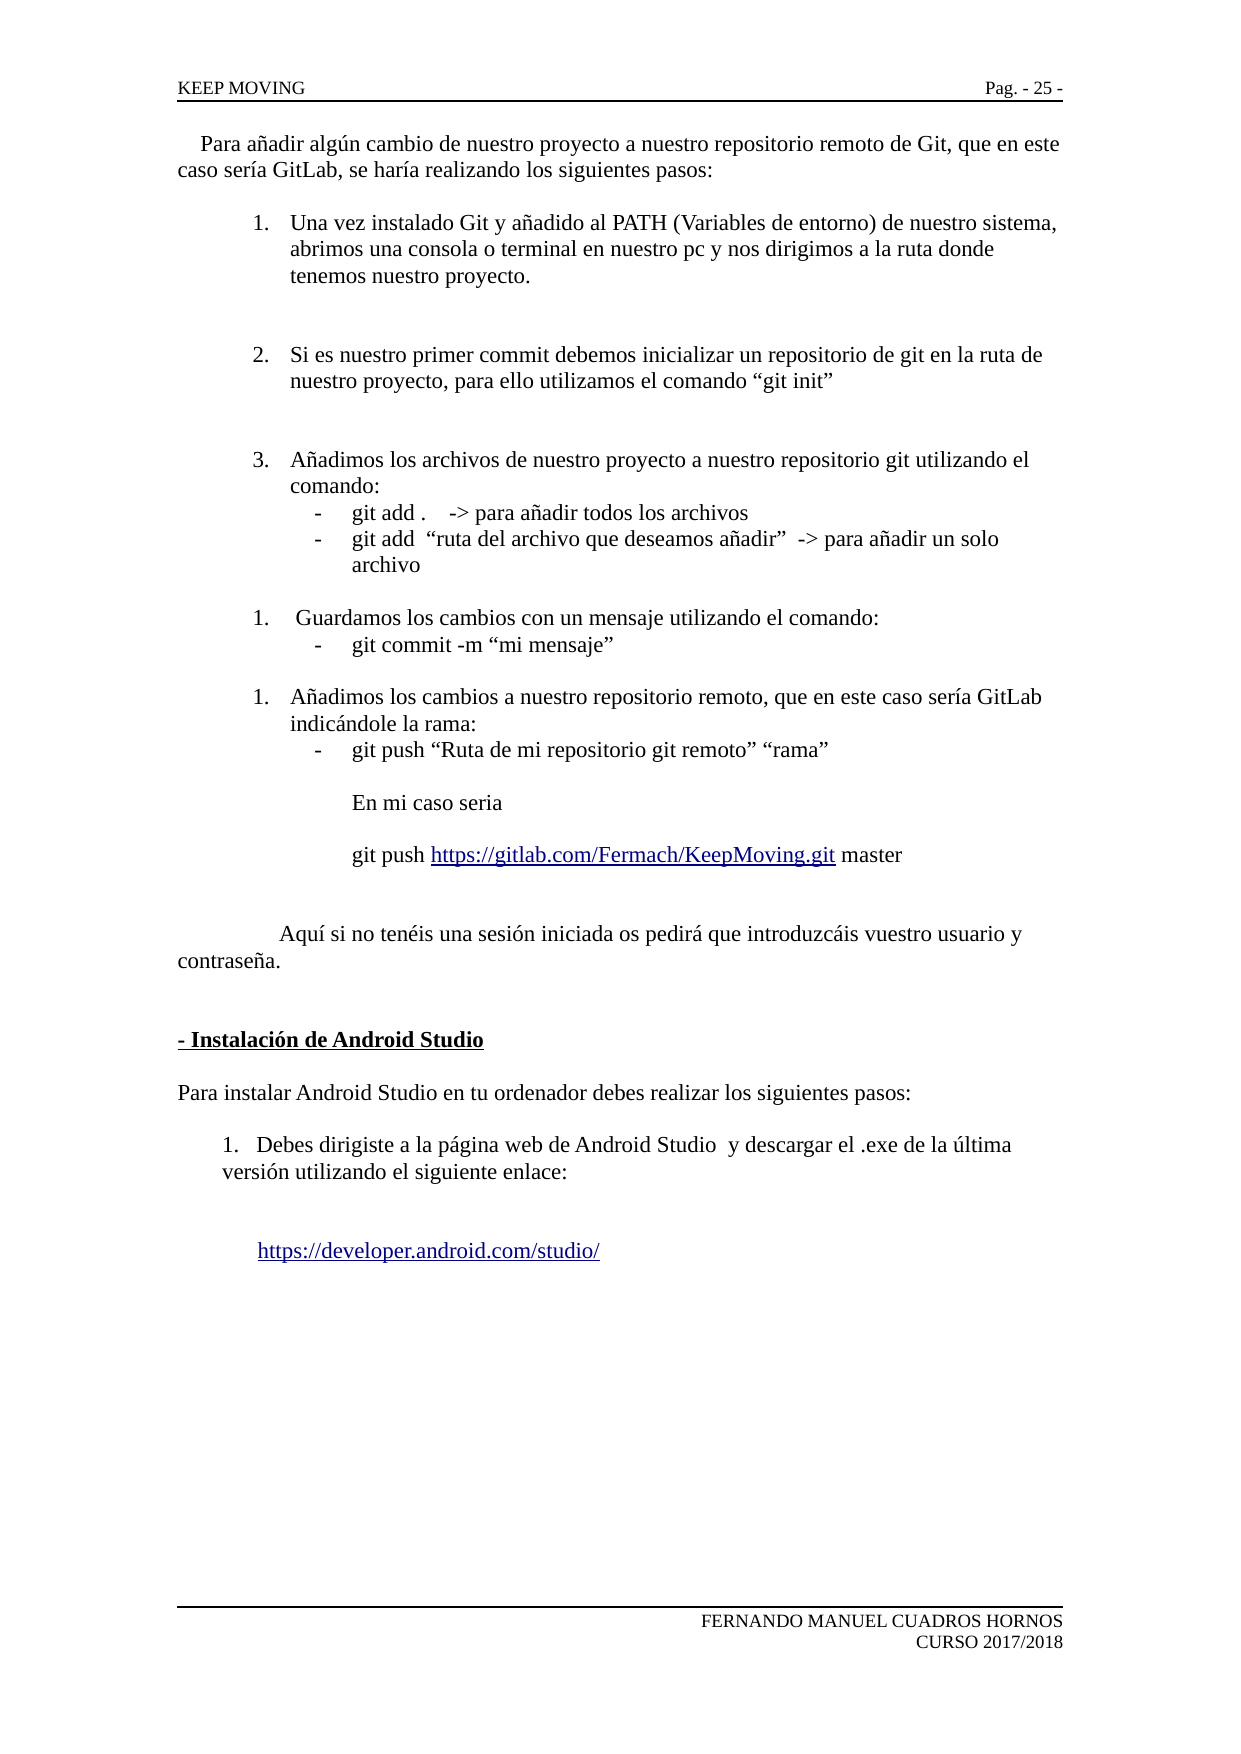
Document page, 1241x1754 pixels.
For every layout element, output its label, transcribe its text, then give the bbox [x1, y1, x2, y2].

list Guardamos los cambios con un mensaje utilizando el comando: [252, 604, 1063, 631]
text - Instalación de Android Studio [177, 1026, 1063, 1052]
text git push https://gitlab.com/Fermach/KeepMoving.git master [352, 841, 1063, 921]
list Una vez instalado Git y añadido al PATH (Variables de entorno) de nuestro sistema, abrimos una consola o terminal en nuestro pc y nos dirigimos a la ruta donde tenemos nuestro proyecto. [252, 209, 1063, 288]
list git commit -m “mi mensaje” [314, 631, 1063, 657]
text Aquí si no tenéis una sesión iniciada os pedirá que introduzcáis vuestro usuario y contraseña. [177, 921, 1063, 973]
list Añadimos los cambios a nuestro repositorio remoto, que en este caso sería GitLab indicándole la rama: [252, 683, 1063, 736]
text Para añadir algún cambio de nuestro proyecto a nuestro repositorio remoto de Git, que en este caso sería GitLab, se haría realizando los siguientes pasos: [177, 130, 1063, 183]
text https://developer.android.com/studio/ [177, 1237, 1063, 1263]
list Si es nuestro primer commit debemos inicializar un repositorio de git en la ruta de nuestro proyecto, para ello utilizamos el comando “git init” [252, 341, 1063, 393]
list git add . -> para añadir todos los archivos [314, 499, 1063, 525]
text En mi caso seria [352, 789, 1063, 815]
list Añadimos los archivos de nuestro proyecto a nuestro repositorio git utilizando el comando: [252, 446, 1063, 499]
text 1. Debes dirigiste a la página web de Android Studio y descargar el .exe de la última versión utilizando el siguiente enlace: [222, 1131, 1063, 1184]
list git add “ruta del archivo que deseamos añadir” -> para añadir un solo archivo [314, 525, 1063, 578]
text Para instalar Android Studio en tu ordenador debes realizar los siguientes pasos: [177, 1079, 1063, 1105]
list git push “Ruta de mi repositorio git remoto” “rama” [314, 736, 1063, 762]
